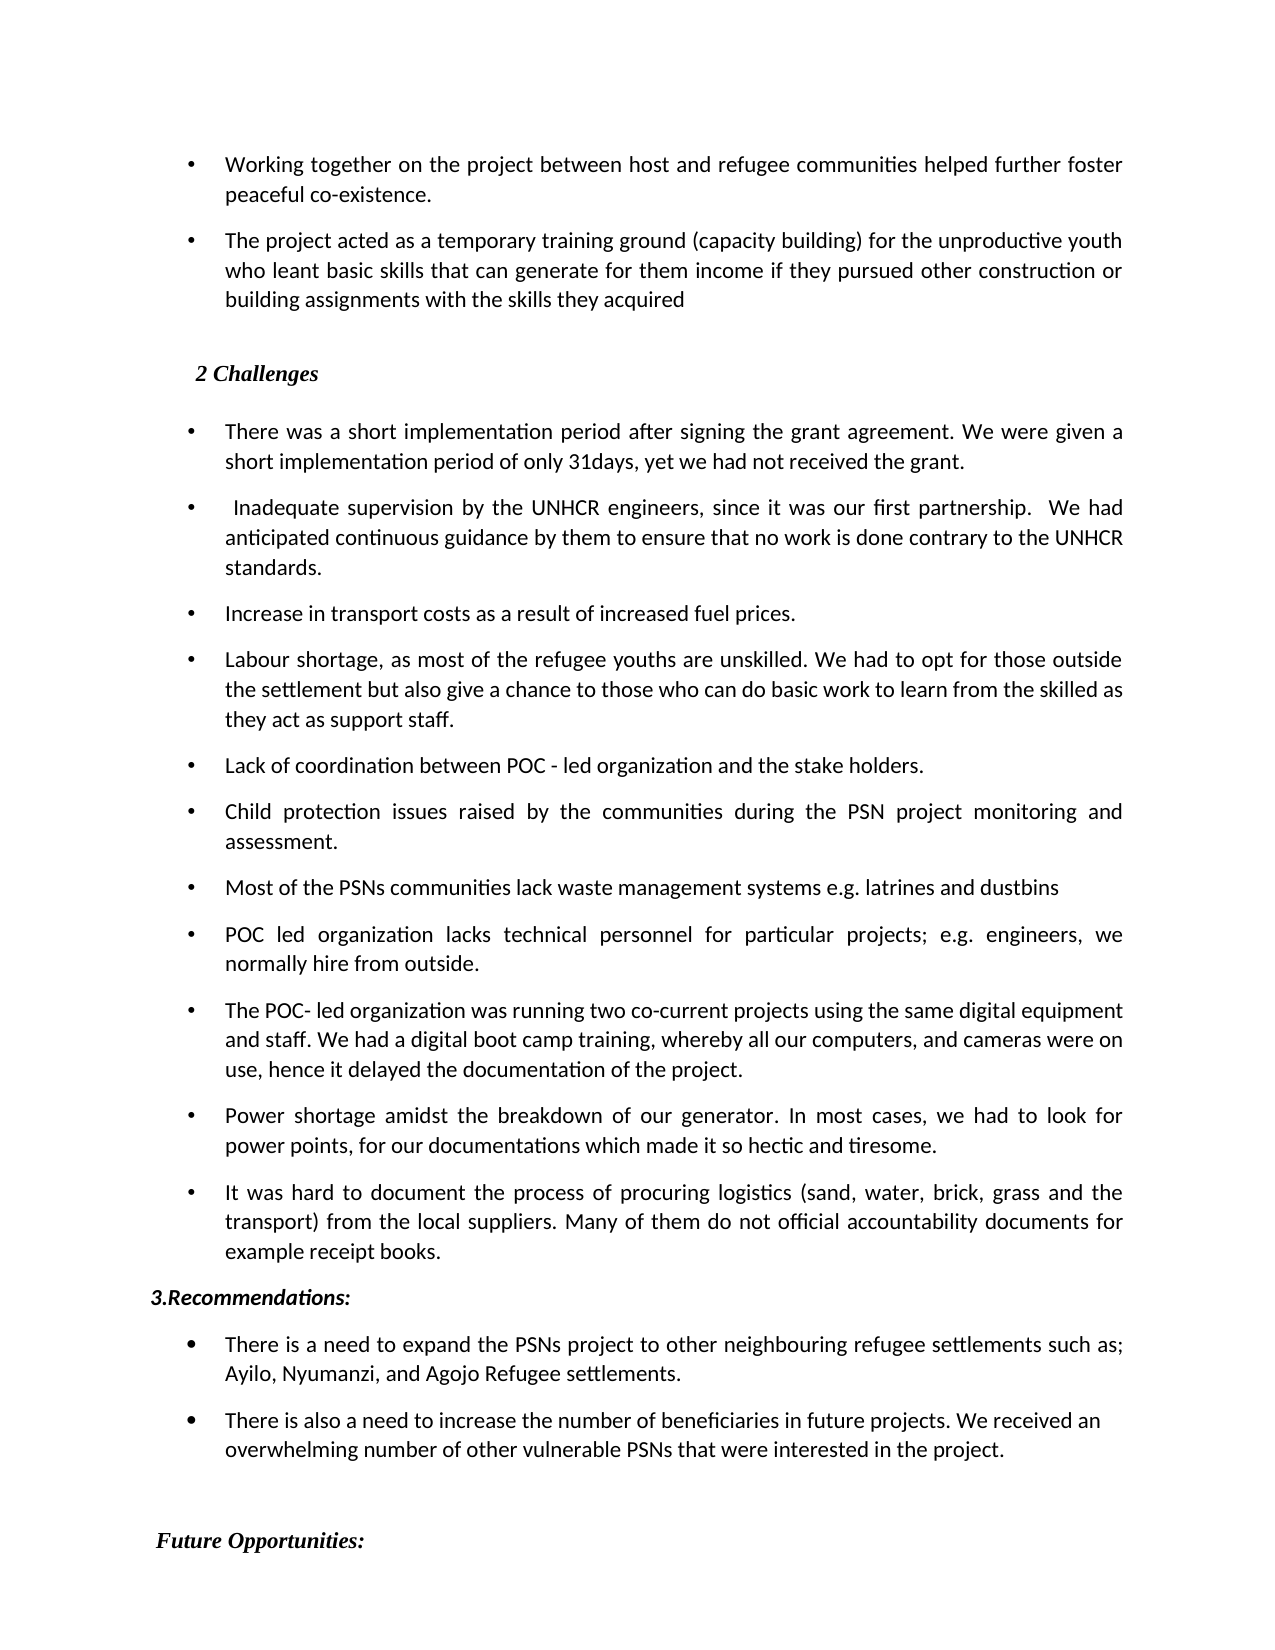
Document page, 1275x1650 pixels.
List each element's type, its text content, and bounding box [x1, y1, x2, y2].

list Child protection issues raised by the communities during the PSN project monitoring and assessment. [187, 797, 1125, 855]
list Future Opportunities: [150, 1528, 1125, 1554]
list There was a short implementation period after signing the grant agreement. We were given a short implementation period of only 31days, yet we had not received the grant. [187, 417, 1125, 475]
list Increase in transport costs as a result of increased fuel prices. [187, 599, 1125, 627]
list Most of the PSNs communities lack waste management systems e.g. latrines and dustbins [187, 873, 1125, 902]
list Lack of coordination between POC - led organization and the stake holders. [187, 751, 1125, 779]
list There is a need to expand the PSNs project to other neighbouring refugee settlements such as; Ayilo, Nyumanzi, and Agojo Refugee settlements. [187, 1330, 1125, 1387]
list Working together on the project between host and refugee communities helped further foster peaceful co-existence. [187, 150, 1125, 208]
list The POC- led organization was running two co-current projects using the same digital equipment and staff. We had a digital boot camp training, whereby all our computers, and cameras were on use, hence it delayed the documentation of the project. [187, 996, 1125, 1083]
text 3.Recommendations: [150, 1283, 1125, 1311]
list Labour shortage, as most of the refugee youths are unskilled. We had to opt for those outside the settlement but also give a chance to those who can do basic work to learn from the skilled as they act as support staff. [187, 645, 1125, 733]
list Power shortage amidst the breakdown of our generator. In most cases, we had to look for power points, for our documentations which made it so hectic and tiresome. [187, 1102, 1125, 1159]
list The project acted as a temporary training ground (capacity building) for the unproductive youth who leant basic skills that can generate for them income if they pursued other construction or building assignments with the skills they acquired [187, 226, 1125, 313]
list It was hard to document the process of procuring logistics (sand, water, brick, grass and the transport) from the local suppliers. Many of them do not official accountability documents for example receipt books. [187, 1178, 1125, 1265]
list There is also a need to increase the number of beneficiaries in future projects. We received an overwhelming number of other vulnerable PSNs that were interested in the project. [187, 1406, 1125, 1463]
list 2 Challenges [150, 360, 1125, 386]
list Inadequate supervision by the UNHCR engineers, since it was our first partnership. We had anticipated continuous guidance by them to ensure that no work is done contrary to the UNHCR standards. [187, 493, 1125, 581]
list POC led organization lacks technical personnel for particular projects; e.g. engineers, we normally hire from outside. [187, 920, 1125, 978]
